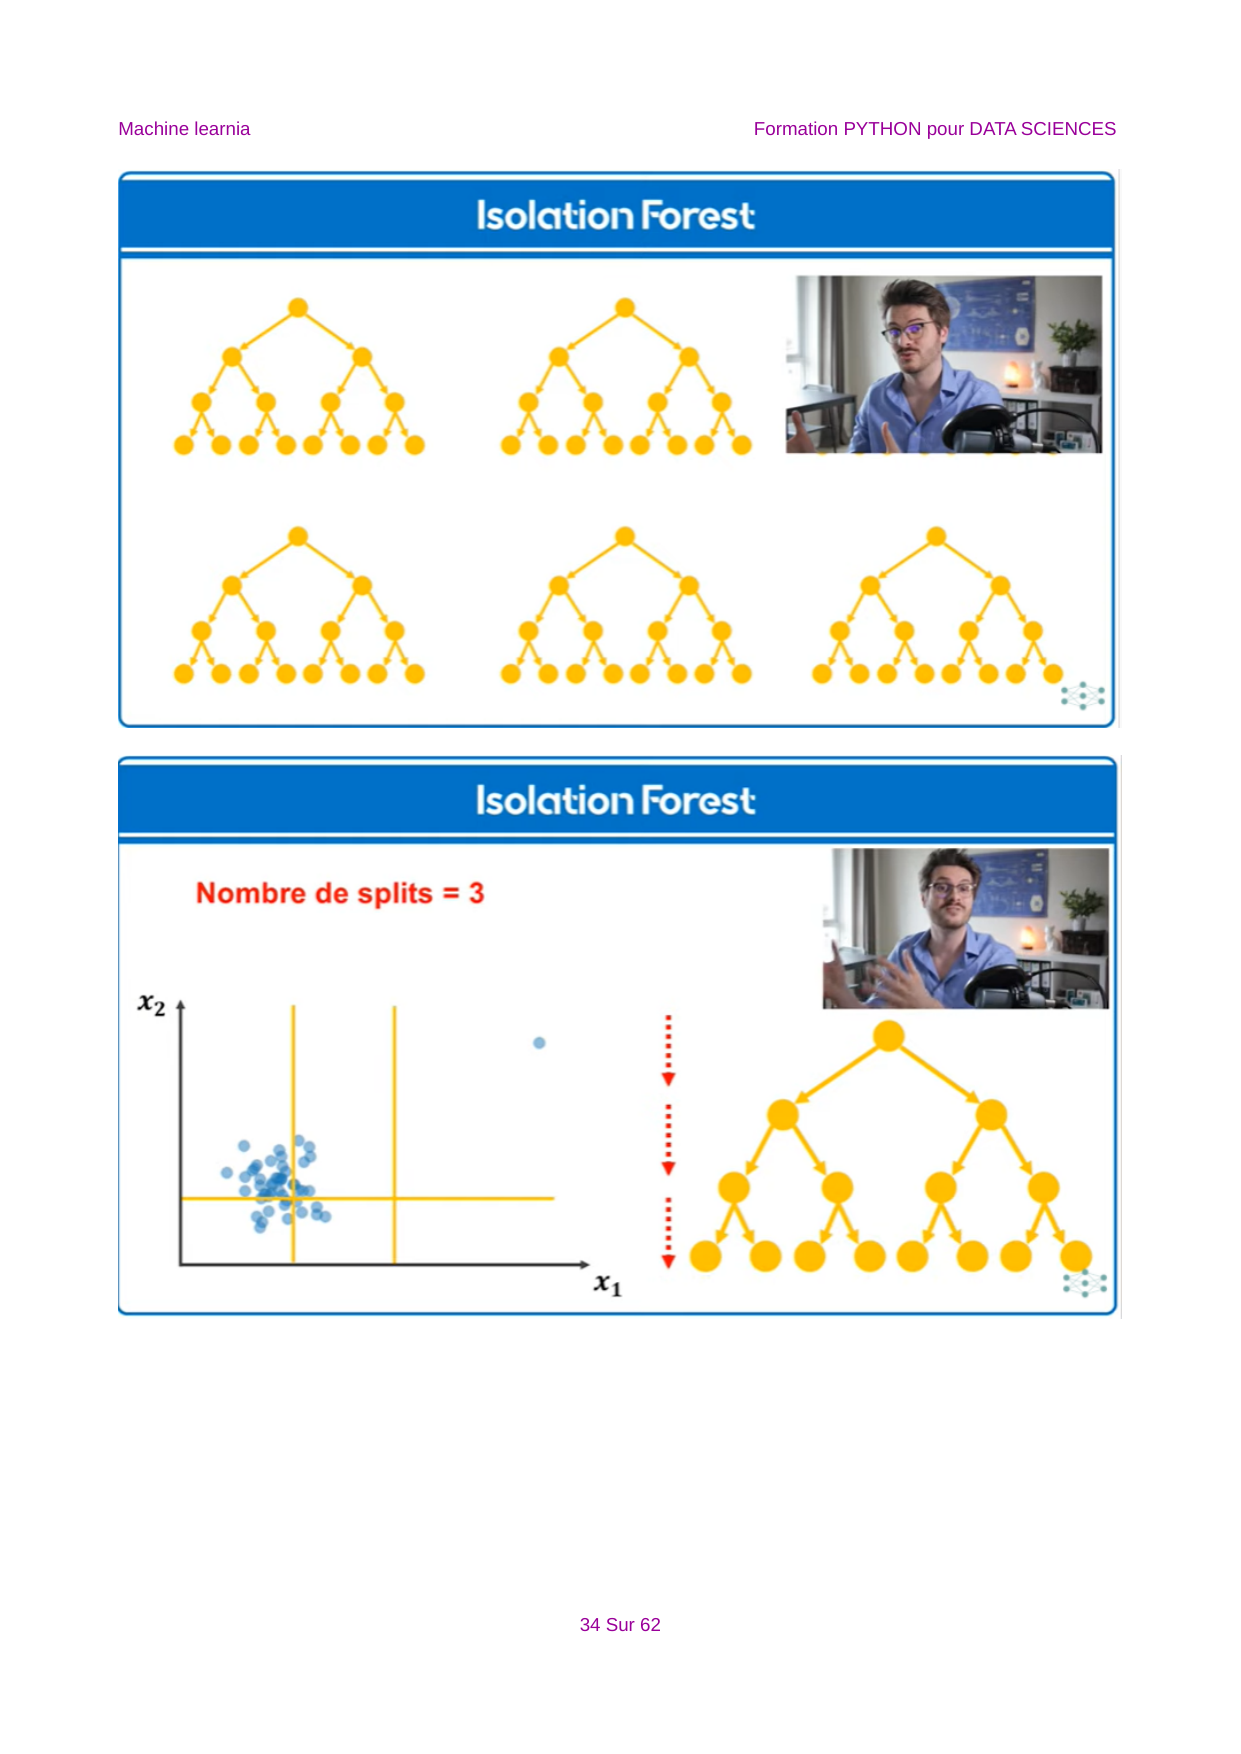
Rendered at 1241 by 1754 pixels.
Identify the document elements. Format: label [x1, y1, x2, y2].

picture [118, 169, 1122, 728]
picture [118, 755, 1122, 1319]
